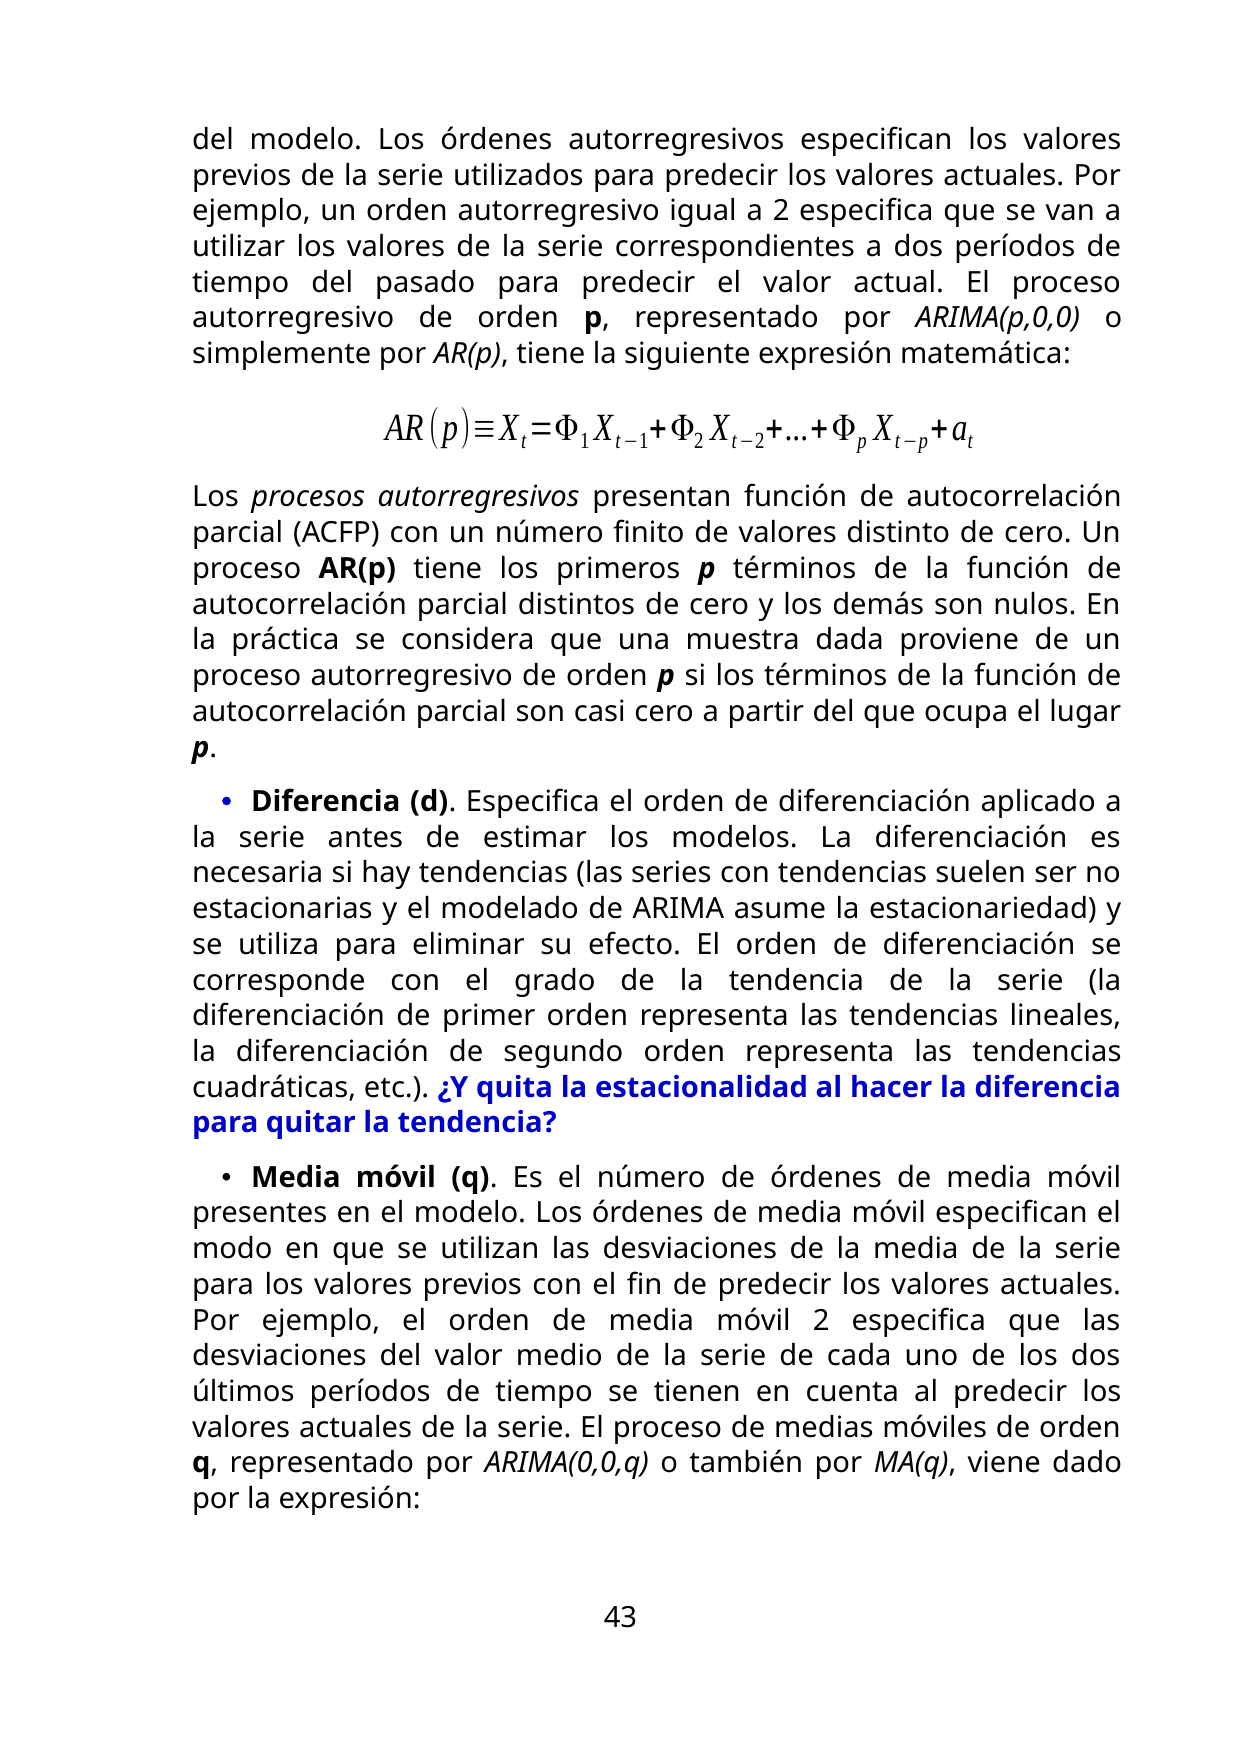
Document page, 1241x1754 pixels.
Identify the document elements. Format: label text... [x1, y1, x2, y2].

list Los procesos autorregresivos presentan función de autocorrelación parcial (ACFP) con un número finito de valores distinto de cero. Un proceso AR(p) tiene los primeros p términos de la función de autocorrelación parcial distintos de cero y los demás son nulos. En la práctica se considera que una muestra dada proviene de un proceso autorregresivo de orden p si los términos de la función de autocorrelación parcial son casi cero a partir del que ocupa el lugar p. [162, 476, 1122, 766]
list del modelo. Los órdenes autorregresivos especifican los valores previos de la serie utilizados para predecir los valores actuales. Por ejemplo, un orden autorregresivo igual a 2 especifica que se van a utilizar los valores de la serie correspondientes a dos períodos de tiempo del pasado para predecir el valor actual. El proceso autorregresivo de orden p, representado por ARIMA(p,0,0) o simplemente por AR(p), tiene la siguiente expresión matemática: [162, 118, 1122, 372]
list Media móvil (q). Es el número de órdenes de media móvil presentes en el modelo. Los órdenes de media móvil especifican el modo en que se utilizan las desviaciones de la media de la serie para los valores previos con el fin de predecir los valores actuales. Por ejemplo, el orden de media móvil 2 especifica que las desviaciones del valor medio de la serie de cada uno de los dos últimos períodos de tiempo se tienen en cuenta al predecir los valores actuales de la serie. El proceso de medias móviles de orden q, representado por ARIMA(0,0,q) o también por MA(q), viene dado por la expresión: [162, 1156, 1122, 1517]
list Diferencia (d). Especifica el orden de diferenciación aplicado a la serie antes de estimar los modelos. La diferenciación es necesaria si hay tendencias (las series con tendencias suelen ser no estacionarias y el modelado de ARIMA asume la estacionariedad) y se utiliza para eliminar su efecto. El orden de diferenciación se corresponde con el grado de la tendencia de la serie (la diferenciación de primer orden representa las tendencias lineales, la diferenciación de segundo orden representa las tendencias cuadráticas, etc.). ¿Y quita la estacionalidad al hacer la diferencia para quitar la tendencia? [162, 780, 1122, 1141]
